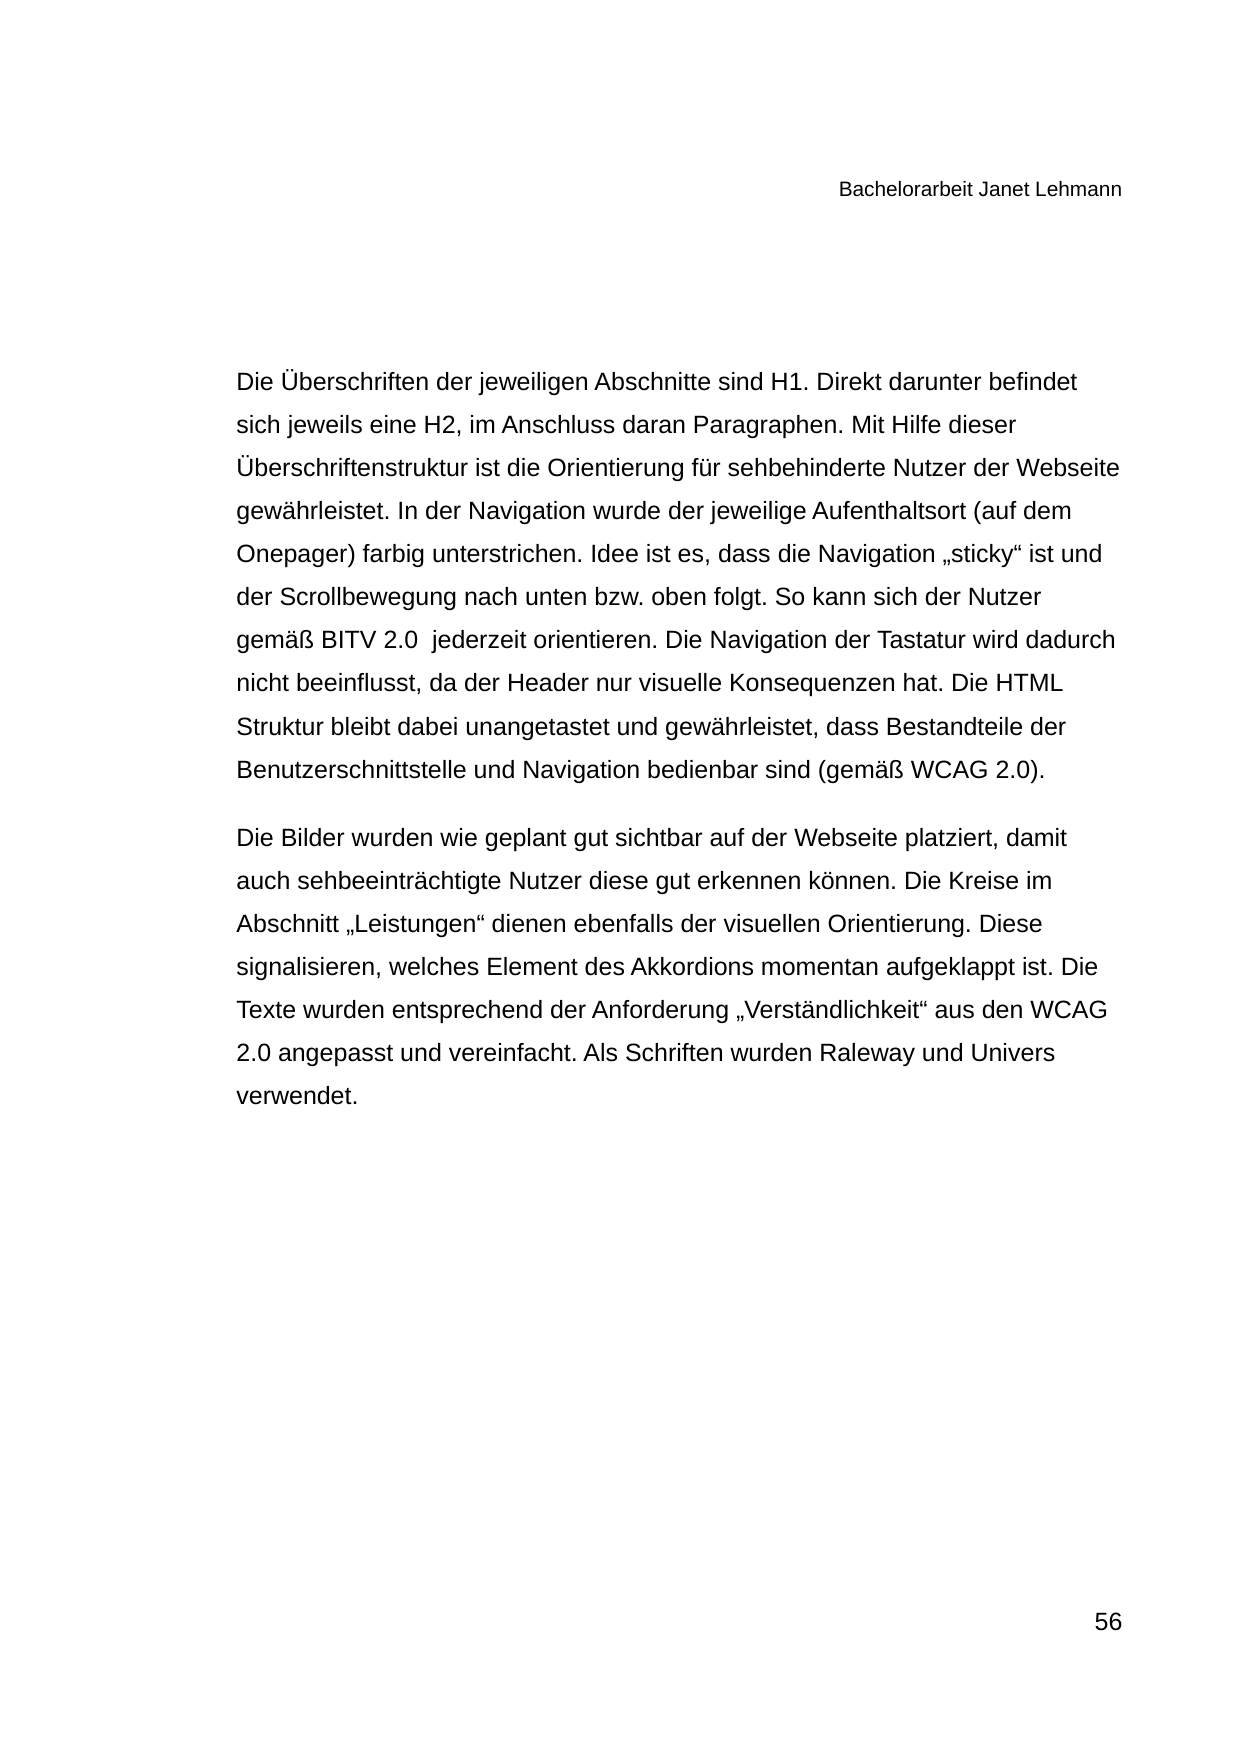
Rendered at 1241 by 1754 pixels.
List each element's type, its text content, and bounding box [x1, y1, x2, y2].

text Die Überschriften der jeweiligen Abschnitte sind H1. Direkt darunter befindet sich jeweils eine H2, im Anschluss daran Paragraphen. Mit Hilfe dieser Überschriftenstruktur ist die Orientierung für sehbehinderte Nutzer der Webseite gewährleistet. In der Navigation wurde der jeweilige Aufenthaltsort (auf dem Onepager) farbig unterstrichen. Idee ist es, dass die Navigation „sticky“ ist und der Scrollbewegung nach unten bzw. oben folgt. So kann sich der Nutzer gemäß BITV 2.0 jederzeit orientieren. Die Navigation der Tastatur wird dadurch nicht beeinflusst, da der Header nur visuelle Konsequenzen hat. Die HTML Struktur bleibt dabei unangetastet und gewährleistet, dass Bestandteile der Benutzerschnittstelle und Navigation bedienbar sind (gemäß WCAG 2.0). [236, 366, 1122, 783]
text Die Bilder wurden wie geplant gut sichtbar auf der Webseite platziert, damit auch sehbeeinträchtigte Nutzer diese gut erkennen können. Die Kreise im Abschnitt „Leistungen“ dienen ebenfalls der visuellen Orientierung. Diese signalisieren, welches Element des Akkordions momentan aufgeklappt ist. Die Texte wurden entsprechend der Anforderung „Verständlichkeit“ aus den WCAG 2.0 angepasst und vereinfacht. Als Schriften wurden Raleway und Univers verwendet. [236, 822, 1122, 1110]
